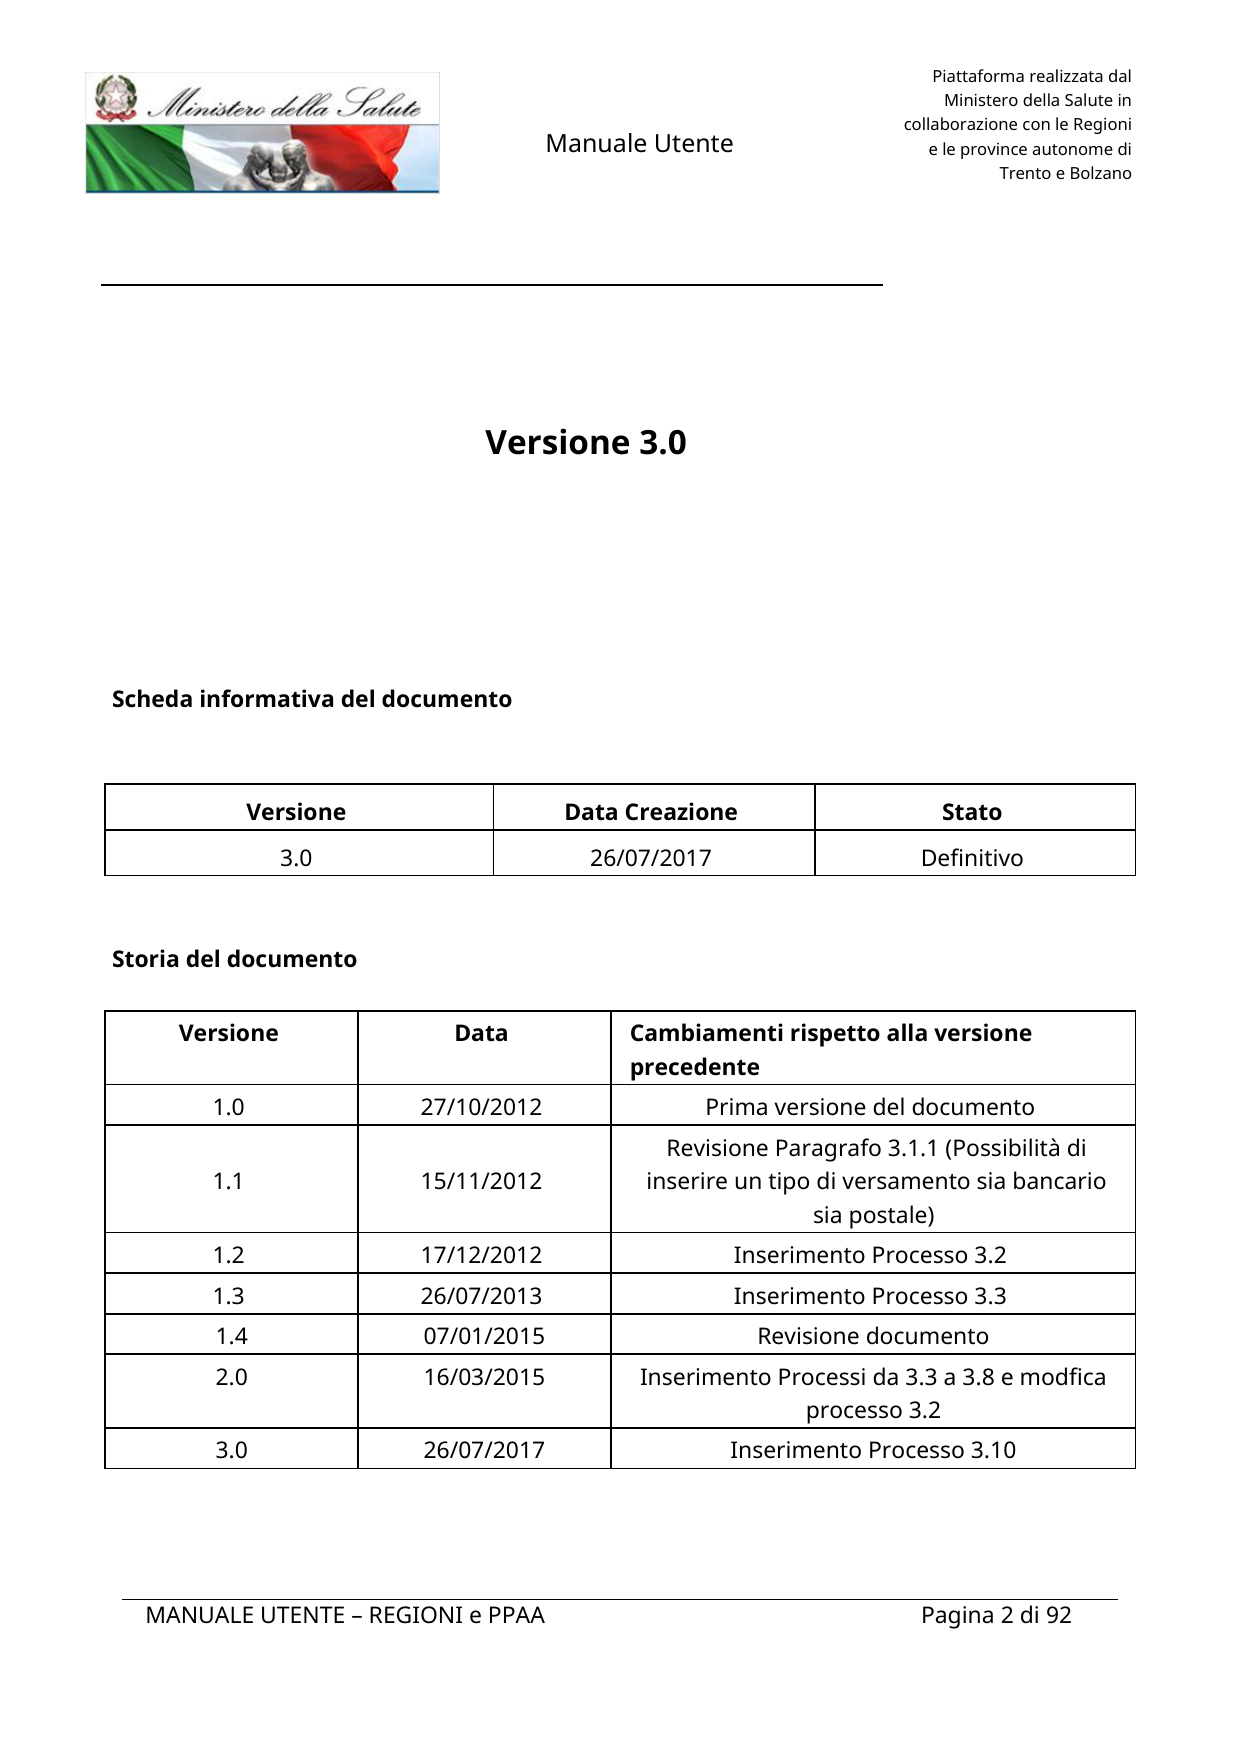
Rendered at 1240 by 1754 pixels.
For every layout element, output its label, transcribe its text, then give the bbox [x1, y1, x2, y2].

table_cell 26/07/2017 [359, 1429, 610, 1468]
table_cell Inserimento Processo 3.3 [612, 1274, 1135, 1313]
subtitle Scheda informativa del documento [112, 683, 998, 714]
table_cell 17/12/2012 [359, 1233, 610, 1272]
table_cell 07/01/2015 [359, 1315, 610, 1353]
table_cell 1.1 [106, 1126, 357, 1232]
table_header Versione [106, 1012, 357, 1084]
table_cell 26/07/2013 [359, 1274, 610, 1313]
table_cell Inserimento Processo 3.2 [612, 1233, 1135, 1272]
subtitle Storia del documento [112, 943, 998, 974]
table_header Stato [816, 785, 1135, 829]
table_cell 1.3 [106, 1274, 357, 1313]
table_header Cambiamenti rispetto alla versione precedente [612, 1012, 1135, 1084]
table_header Versione [106, 785, 493, 829]
table_cell Revisione documento [612, 1315, 1135, 1353]
table_cell 16/03/2015 [359, 1355, 610, 1427]
text Versione 3.0 [112, 419, 1068, 464]
table_cell Definitivo [816, 831, 1135, 874]
table_cell Prima versione del documento [612, 1085, 1135, 1124]
table_cell 1.0 [106, 1085, 357, 1124]
table_cell Inserimento Processo 3.10 [612, 1429, 1135, 1468]
table_cell 1.2 [106, 1233, 357, 1272]
table_cell 3.0 [106, 831, 493, 874]
table_cell 1.4 [106, 1315, 357, 1353]
table_cell 2.0 [106, 1355, 357, 1427]
table_cell 15/11/2012 [359, 1126, 610, 1232]
table_cell 27/10/2012 [359, 1085, 610, 1124]
table_cell 3.0 [106, 1429, 357, 1468]
table_header Data Creazione [494, 785, 814, 829]
table_cell Revisione Paragrafo 3.1.1 (Possibilità di inserire un tipo di versamento sia bancario sia postale) [612, 1126, 1135, 1232]
table_cell 26/07/2017 [494, 831, 814, 874]
table_cell Inserimento Processi da 3.3 a 3.8 e modfica processo 3.2 [612, 1355, 1135, 1427]
table_header Data [359, 1012, 610, 1084]
